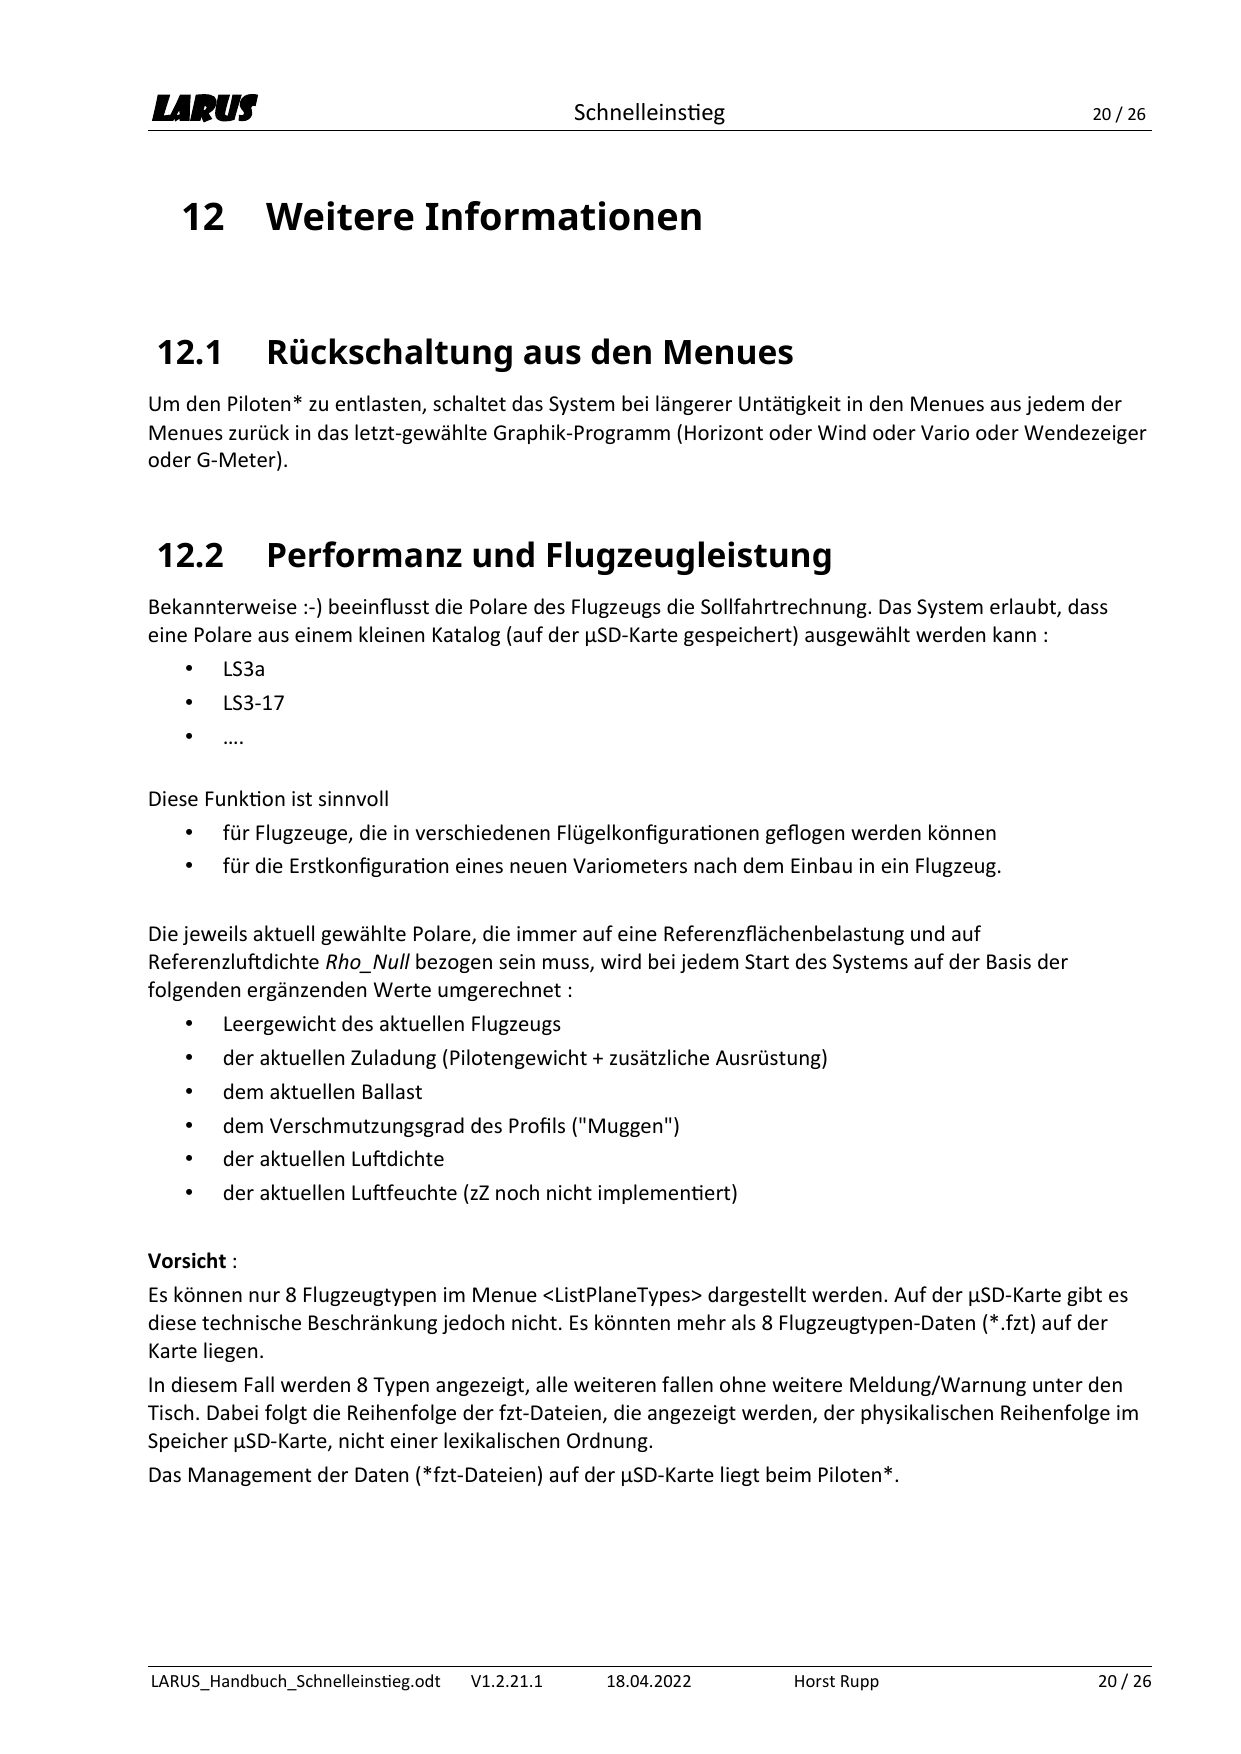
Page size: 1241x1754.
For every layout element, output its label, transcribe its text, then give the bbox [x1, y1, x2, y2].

subtitle Weitere Informationen [148, 155, 1128, 266]
subtitle Rückschaltung aus den Menues [148, 299, 1152, 374]
list LS3a [185, 654, 1152, 682]
list …. [185, 722, 1152, 778]
text Das Management der Daten (*fzt-Dateien) auf der µSD-Karte liegt beim Piloten*. [148, 1460, 1152, 1488]
list dem Verschmutzungsgrad des Profils ("Muggen") [185, 1111, 1152, 1139]
text Es können nur 8 Flugzeugtypen im Menue <ListPlaneTypes> dargestellt werden. Auf der µSD-Karte gibt es diese technische Beschränkung jedoch nicht. Es könnten mehr als 8 Flugzeugtypen-Daten (*.fzt) auf der Karte liegen. [148, 1280, 1152, 1364]
list der aktuellen Luftfeuchte (zZ noch nicht implementiert) [185, 1178, 1152, 1206]
list dem aktuellen Ballast [185, 1077, 1152, 1105]
list Leergewicht des aktuellen Flugzeugs [185, 1009, 1152, 1037]
list für Flugzeuge, die in verschiedenen Flügelkonfigurationen geflogen werden können [185, 818, 1152, 846]
list für die Erstkonfiguration eines neuen Variometers nach dem Einbau in ein Flugzeug. [185, 852, 1152, 879]
text In diesem Fall werden 8 Typen angezeigt, alle weiteren fallen ohne weitere Meldung/Warnung unter den Tisch. Dabei folgt die Reihenfolge der fzt-Dateien, die angezeigt werden, der physikalischen Reihenfolge im Speicher µSD-Karte, nicht einer lexikalischen Ordnung. [148, 1370, 1152, 1454]
text Um den Piloten* zu entlasten, schaltet das System bei längerer Untätigkeit in den Menues aus jedem der Menues zurück in das letzt-gewählte Graphik-Programm (Horizont oder Wind oder Vario oder Wendezeiger oder G-Meter). [148, 389, 1152, 474]
text Die jeweils aktuell gewählte Polare, die immer auf eine Referenzflächenbelastung und auf Referenzluftdichte Rho_Null bezogen sein muss, wird bei jedem Start des Systems auf der Basis der folgenden ergänzenden Werte umgerechnet : [148, 919, 1152, 1003]
text Vorsicht : [148, 1246, 1152, 1274]
list der aktuellen Luftdichte [185, 1144, 1152, 1173]
text Bekannterweise :-) beeinflusst die Polare des Flugzeugs die Sollfahrtrechnung. Das System erlaubt, dass eine Polare aus einem kleinen Katalog (auf der µSD-Karte gespeichert) ausgewählt werden kann : [148, 592, 1152, 648]
subtitle Performanz und Flugzeugleistung [148, 502, 1152, 577]
list LS3-17 [185, 688, 1152, 716]
list der aktuellen Zuladung (Pilotengewicht + zusätzliche Ausrüstung) [185, 1043, 1152, 1071]
text Diese Funktion ist sinnvoll [148, 784, 1152, 812]
